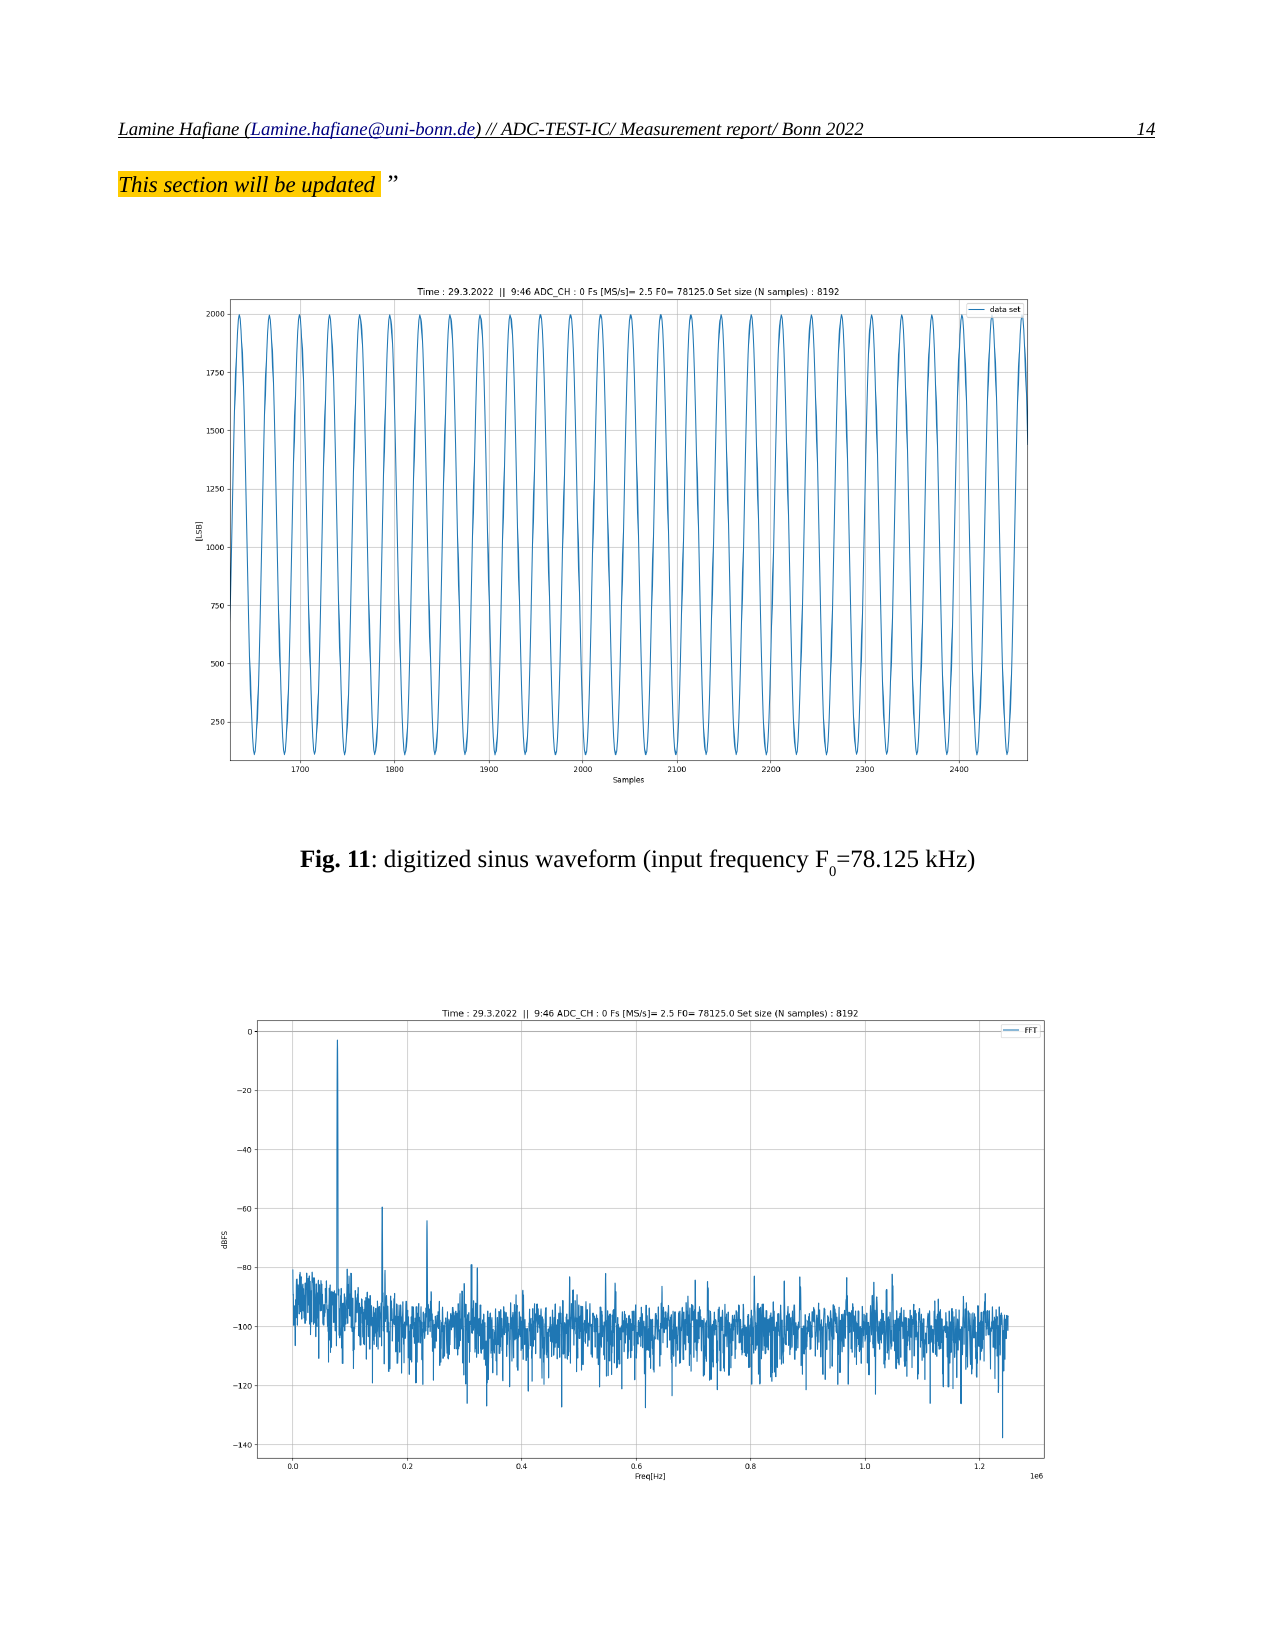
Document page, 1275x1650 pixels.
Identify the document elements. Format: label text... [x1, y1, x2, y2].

text Fig. 11: digitized sinus waveform (input frequency F0=78.125 kHz) [118, 212, 1157, 879]
picture [101, 227, 1130, 826]
picture [130, 952, 1145, 1520]
text This section will be updated ” [118, 169, 1157, 198]
